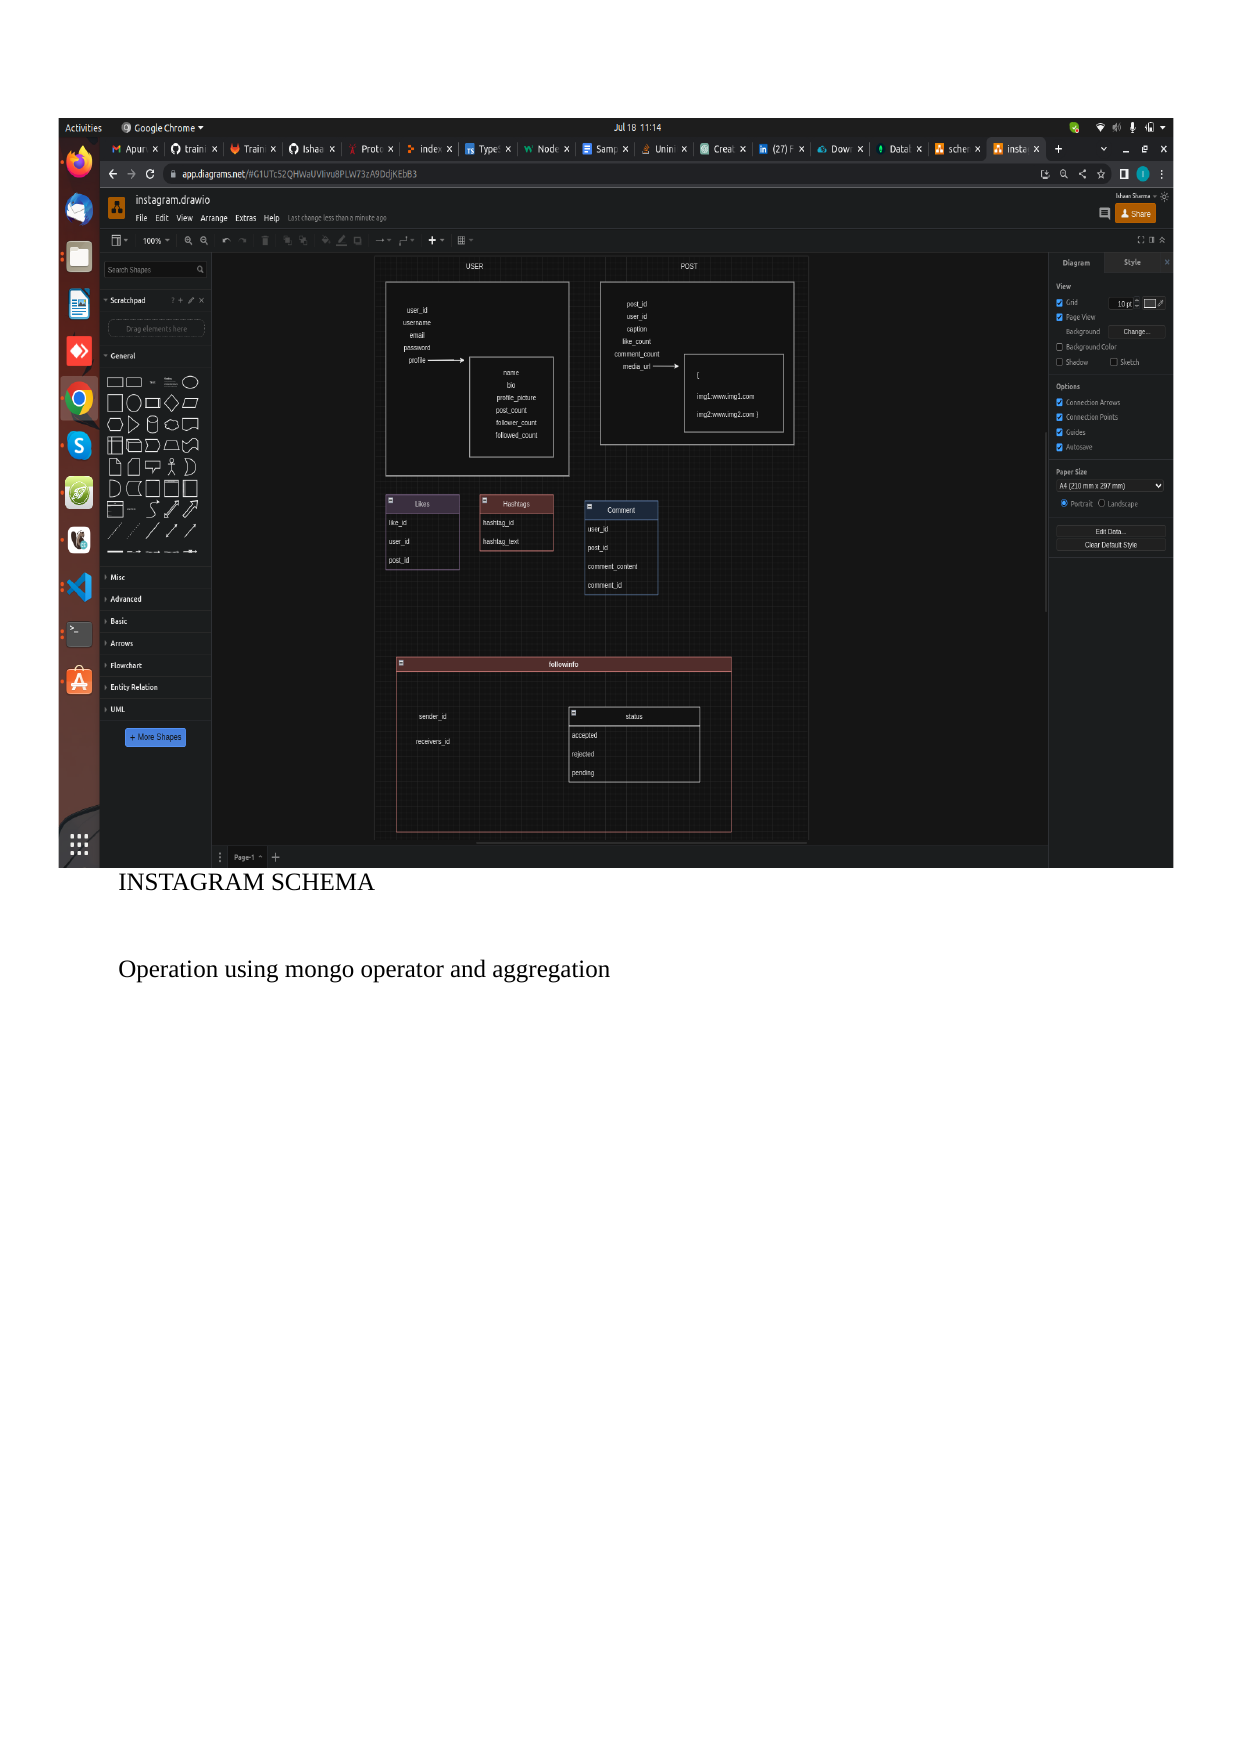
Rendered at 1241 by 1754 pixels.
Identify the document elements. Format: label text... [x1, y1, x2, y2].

picture [58, 118, 1174, 868]
text Operation using mongo operator and aggregation [118, 954, 1122, 982]
text INSTAGRAM SCHEMA [118, 868, 1122, 896]
